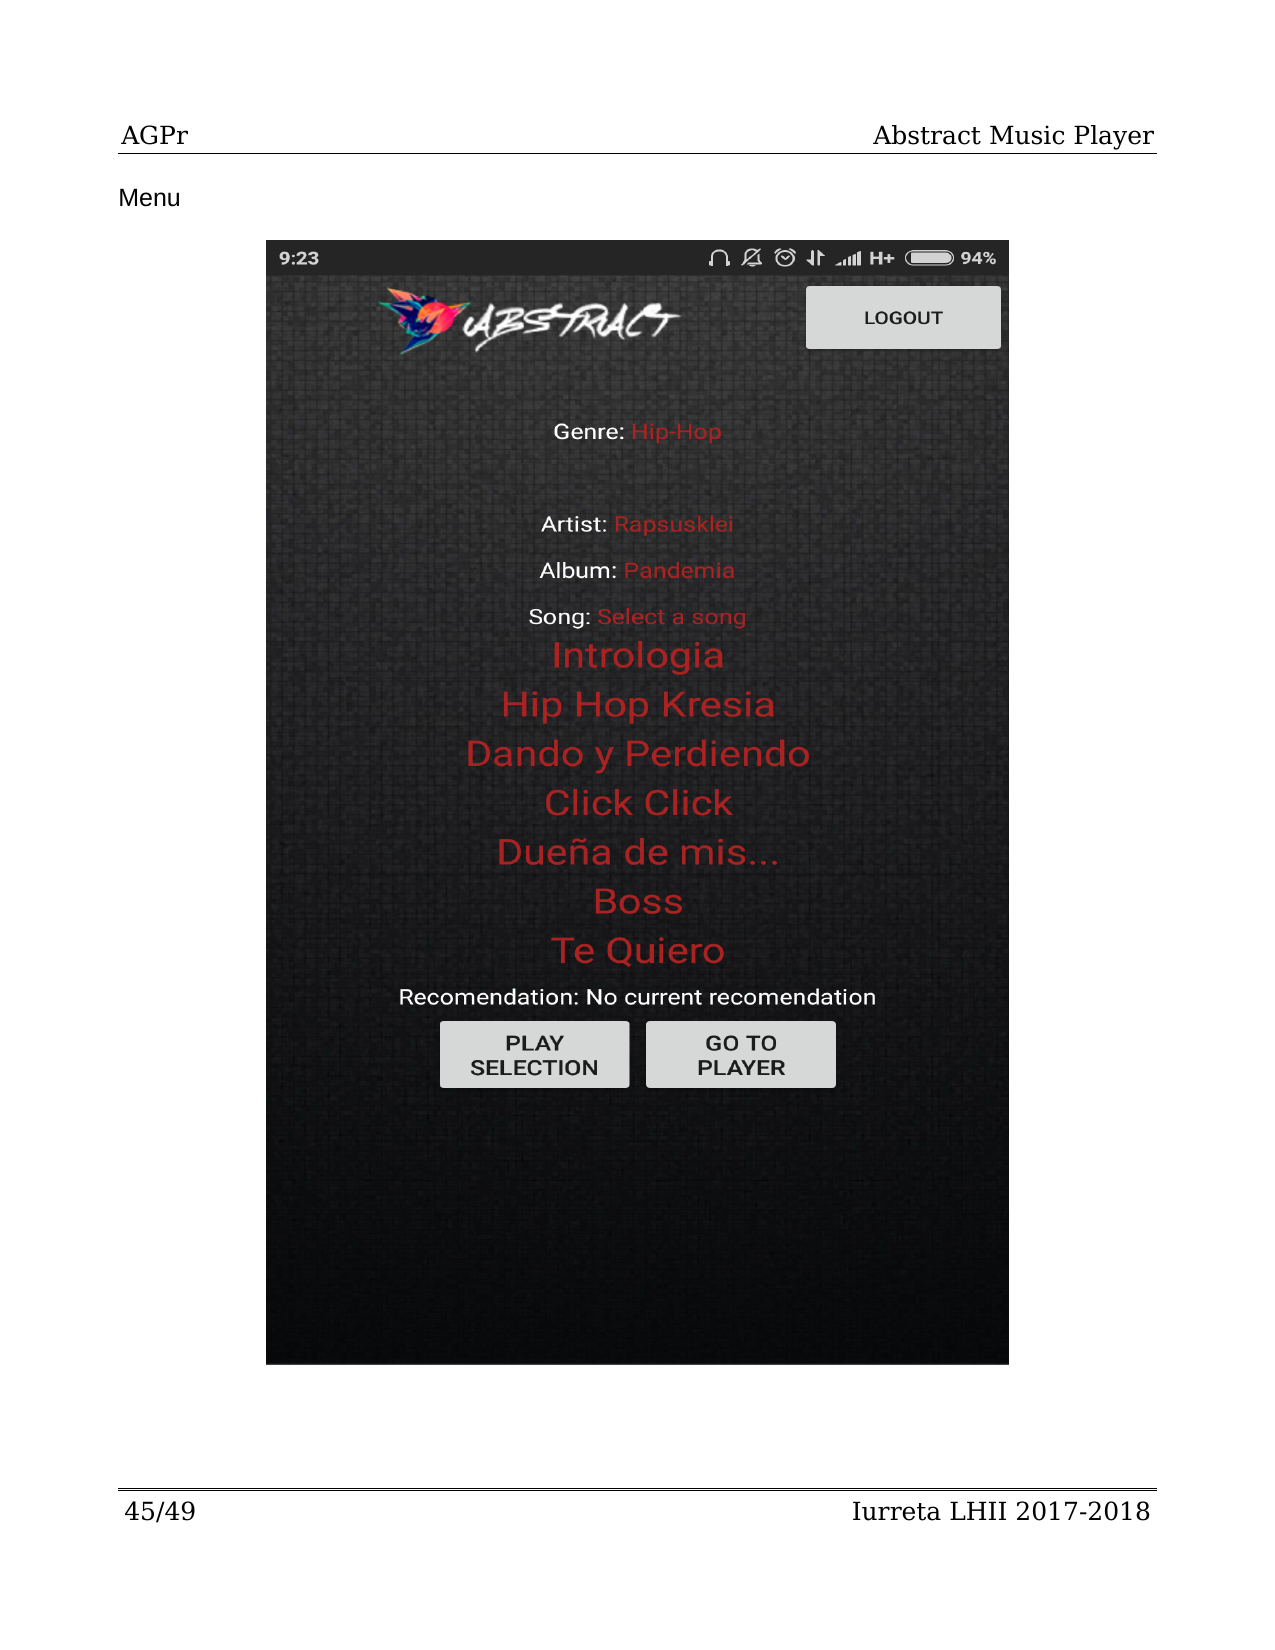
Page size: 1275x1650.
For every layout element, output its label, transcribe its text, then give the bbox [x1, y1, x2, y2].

picture [266, 240, 1009, 1365]
text Menu [118, 183, 1157, 211]
